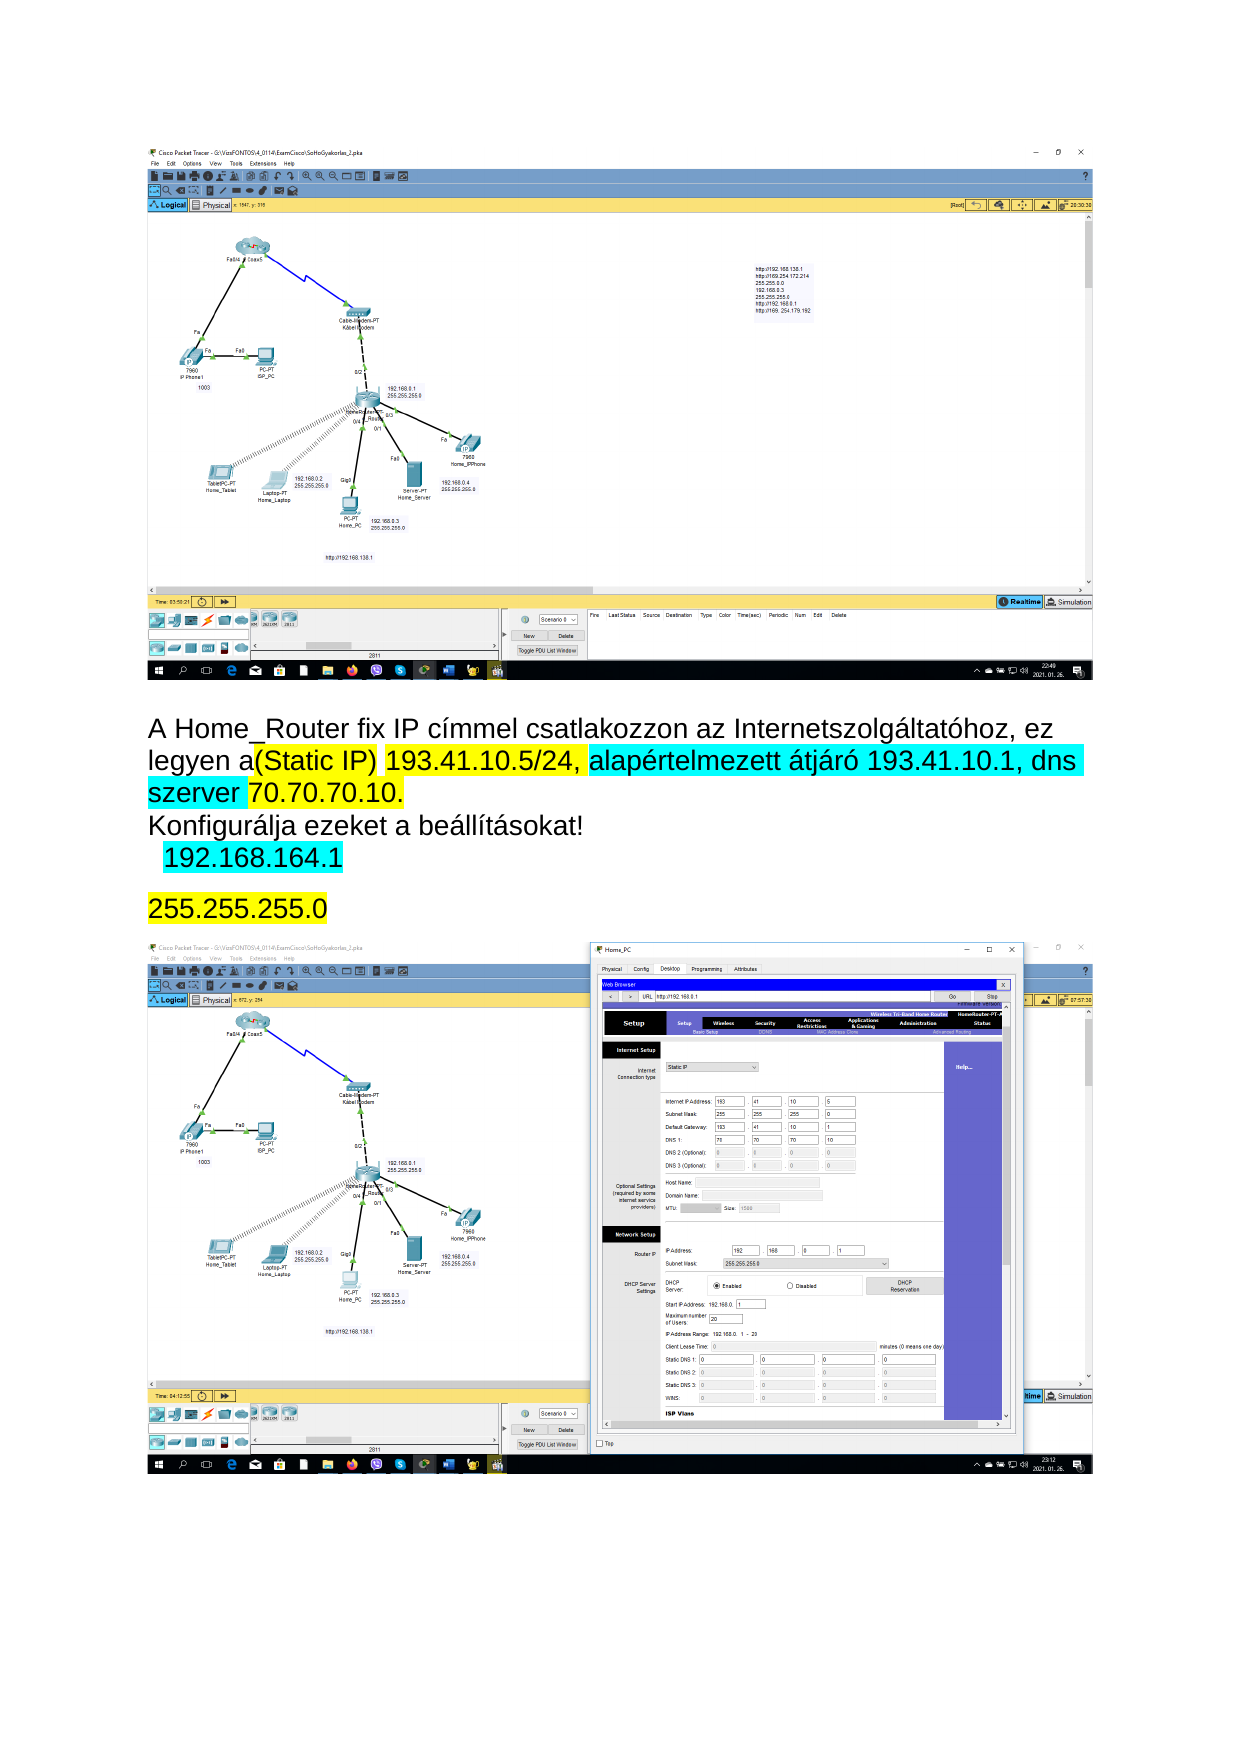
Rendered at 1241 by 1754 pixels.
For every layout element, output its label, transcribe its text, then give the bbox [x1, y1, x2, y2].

text 192.168.164.1 [148, 841, 1093, 873]
text Konfigurálja ezeket a beállításokat! [148, 809, 1093, 841]
text 255.255.255.0 [148, 892, 1093, 924]
text A Home_Router fix IP címmel csatlakozzon az Internetszolgáltatóhoz, ez legyen a(Static IP) 193.41.10.5/24, alapértelmezett átjáró 193.41.10.1, dns szerver 70.70.70.10. [148, 712, 1093, 809]
